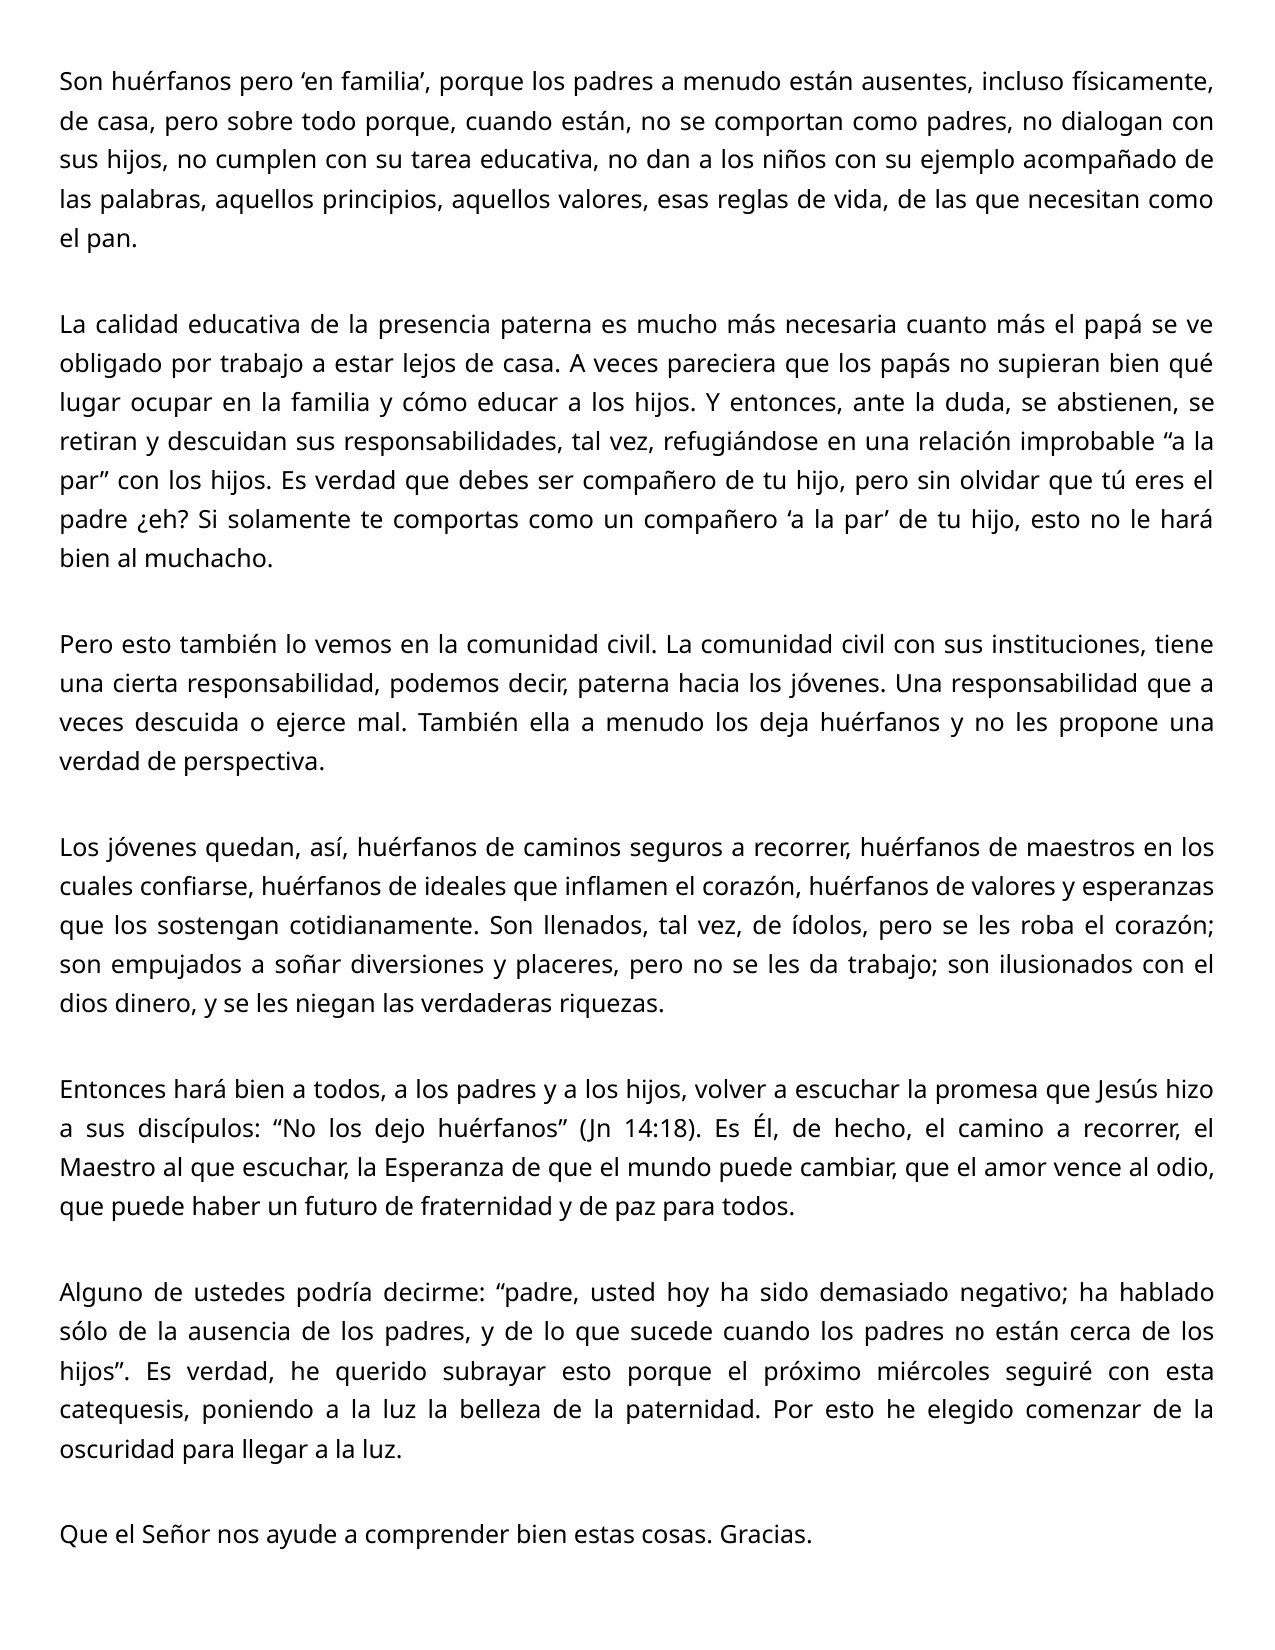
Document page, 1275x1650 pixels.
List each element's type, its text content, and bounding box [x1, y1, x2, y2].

text Alguno de ustedes podría decirme: “padre, usted hoy ha sido demasiado negativo; ha hablado sólo de la ausencia de los padres, y de lo que sucede cuando los padres no están cerca de los hijos”. Es verdad, he querido subrayar esto porque el próximo miércoles seguiré con esta catequesis, poniendo a la luz la belleza de la paternidad. Por esto he elegido comenzar de la oscuridad para llegar a la luz. [59, 1270, 1216, 1465]
text Son huérfanos pero ‘en familia’, porque los padres a menudo están ausentes, incluso físicamente, de casa, pero sobre todo porque, cuando están, no se comportan como padres, no dialogan con sus hijos, no cumplen con su tarea educativa, no dan a los niños con su ejemplo acompañado de las palabras, aquellos principios, aquellos valores, esas reglas de vida, de las que necesitan como el pan. [59, 59, 1216, 254]
text Que el Señor nos ayude a comprender bien estas cosas. Gracias. [59, 1512, 1216, 1551]
text Entonces hará bien a todos, a los padres y a los hijos, volver a escuchar la promesa que Jesús hizo a sus discípulos: “No los dejo huérfanos” (Jn 14:18). Es Él, de hecho, el camino a recorrer, el Maestro al que escuchar, la Esperanza de que el mundo puede cambiar, que el amor vence al odio, que puede haber un futuro de fraternidad y de paz para todos. [59, 1067, 1216, 1223]
text Los jóvenes quedan, así, huérfanos de caminos seguros a recorrer, huérfanos de maestros en los cuales confiarse, huérfanos de ideales que inflamen el corazón, huérfanos de valores y esperanzas que los sostengan cotidianamente. Son llenados, tal vez, de ídolos, pero se les roba el corazón; son empujados a soñar diversiones y placeres, pero no se les da trabajo; son ilusionados con el dios dinero, y se les niegan las verdaderas riquezas. [59, 825, 1216, 1020]
text La calidad educativa de la presencia paterna es mucho más necesaria cuanto más el papá se ve obligado por trabajo a estar lejos de casa. A veces pareciera que los papás no supieran bien qué lugar ocupar en la familia y cómo educar a los hijos. Y entonces, ante la duda, se abstienen, se retiran y descuidan sus responsabilidades, tal vez, refugiándose en una relación improbable “a la par” con los hijos. Es verdad que debes ser compañero de tu hijo, pero sin olvidar que tú eres el padre ¿eh? Si solamente te comportas como un compañero ‘a la par’ de tu hijo, esto no le hará bien al muchacho. [59, 301, 1216, 575]
text Pero esto también lo vemos en la comunidad civil. La comunidad civil con sus instituciones, tiene una cierta responsabilidad, podemos decir, paterna hacia los jóvenes. Una responsabilidad que a veces descuida o ejerce mal. También ella a menudo los deja huérfanos y no les propone una verdad de perspectiva. [59, 622, 1216, 778]
